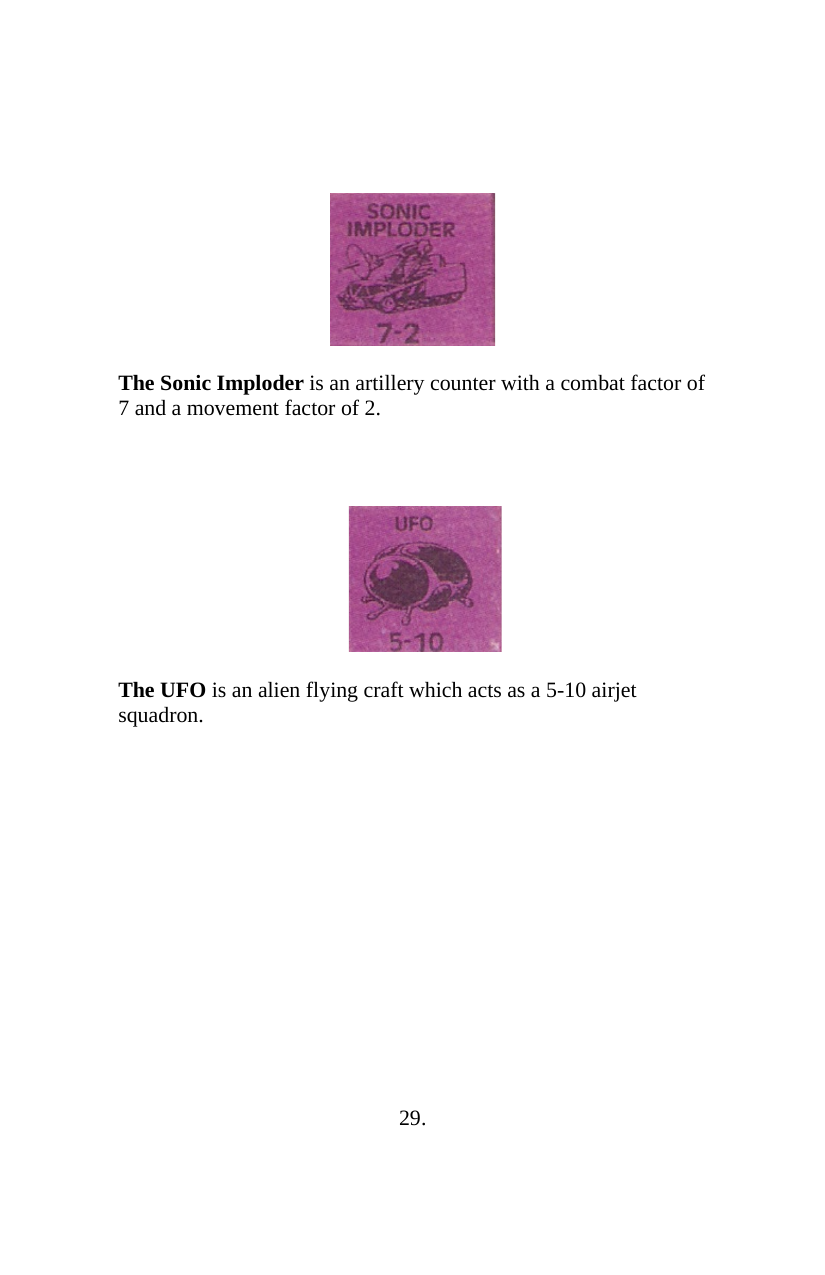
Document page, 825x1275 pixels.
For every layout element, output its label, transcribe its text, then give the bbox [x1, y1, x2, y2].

text 29. [118, 1105, 707, 1131]
text The Sonic Imploder is an artillery counter with a combat factor of 7 and a movement factor of 2. [118, 370, 707, 421]
text The UFO is an alien flying craft which acts as a 5-10 airjet squadron. [118, 677, 707, 727]
